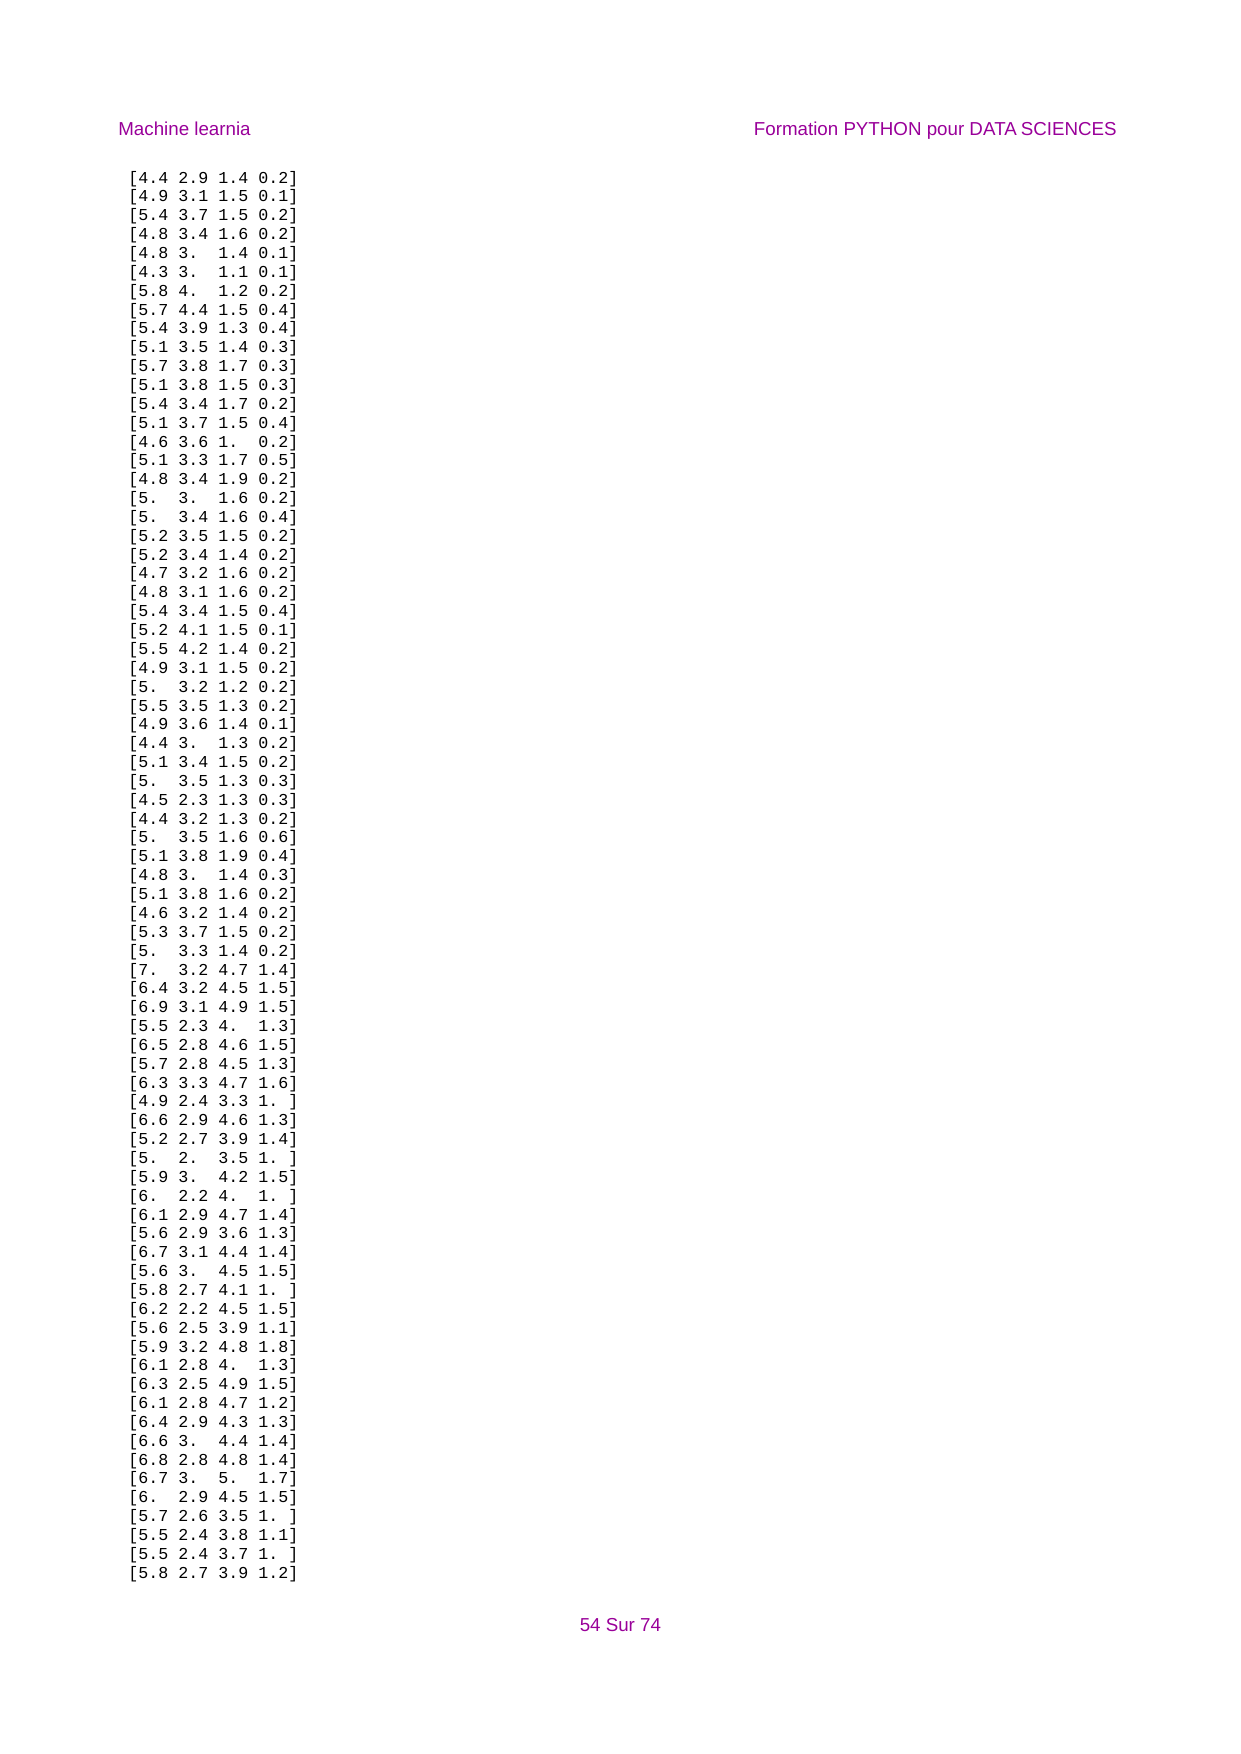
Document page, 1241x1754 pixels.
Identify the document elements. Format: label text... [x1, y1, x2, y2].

text [6. 2.9 4.5 1.5] [118, 1489, 1122, 1508]
text [5.5 4.2 1.4 0.2] [118, 641, 1122, 659]
text [4.6 3.6 1. 0.2] [118, 433, 1122, 452]
text [5.2 2.7 3.9 1.4] [118, 1131, 1122, 1149]
text [5.2 3.5 1.5 0.2] [118, 527, 1122, 546]
text [6.5 2.8 4.6 1.5] [118, 1036, 1122, 1055]
text [6.1 2.9 4.7 1.4] [118, 1206, 1122, 1225]
text [5.1 3.8 1.5 0.3] [118, 377, 1122, 395]
text [6.7 3.1 4.4 1.4] [118, 1244, 1122, 1263]
text [5.1 3.3 1.7 0.5] [118, 452, 1122, 471]
text [4.8 3.4 1.6 0.2] [118, 226, 1122, 244]
text [4.6 3.2 1.4 0.2] [118, 904, 1122, 923]
text [5.8 2.7 3.9 1.2] [118, 1564, 1122, 1583]
text [4.3 3. 1.1 0.1] [118, 263, 1122, 282]
text [4.4 3. 1.3 0.2] [118, 735, 1122, 754]
text [5.4 3.4 1.7 0.2] [118, 395, 1122, 414]
text [6.4 3.2 4.5 1.5] [118, 980, 1122, 999]
text [5.1 3.8 1.6 0.2] [118, 886, 1122, 904]
text [4.8 3. 1.4 0.3] [118, 867, 1122, 886]
text [5.4 3.4 1.5 0.4] [118, 603, 1122, 622]
text [5.2 3.4 1.4 0.2] [118, 546, 1122, 565]
text [4.4 3.2 1.3 0.2] [118, 810, 1122, 829]
text [5.4 3.9 1.3 0.4] [118, 320, 1122, 339]
text [4.5 2.3 1.3 0.3] [118, 791, 1122, 810]
text [5.1 3.4 1.5 0.2] [118, 754, 1122, 772]
text [5. 2. 3.5 1. ] [118, 1149, 1122, 1168]
text [6.3 2.5 4.9 1.5] [118, 1376, 1122, 1395]
text [5.5 2.3 4. 1.3] [118, 1018, 1122, 1036]
text [5.5 3.5 1.3 0.2] [118, 697, 1122, 716]
text [5.3 3.7 1.5 0.2] [118, 923, 1122, 942]
text [6.3 3.3 4.7 1.6] [118, 1074, 1122, 1093]
text [5.5 2.4 3.7 1. ] [118, 1546, 1122, 1564]
text [5.1 3.8 1.9 0.4] [118, 848, 1122, 867]
text [6.1 2.8 4. 1.3] [118, 1357, 1122, 1376]
text [4.9 3.1 1.5 0.1] [118, 188, 1122, 207]
text [6.4 2.9 4.3 1.3] [118, 1413, 1122, 1432]
text [5.5 2.4 3.8 1.1] [118, 1527, 1122, 1546]
text [5.7 4.4 1.5 0.4] [118, 301, 1122, 320]
text [5.2 4.1 1.5 0.1] [118, 622, 1122, 641]
text [5.6 2.9 3.6 1.3] [118, 1225, 1122, 1244]
text [5.6 2.5 3.9 1.1] [118, 1319, 1122, 1338]
text [5.7 2.8 4.5 1.3] [118, 1055, 1122, 1074]
text [5. 3.3 1.4 0.2] [118, 942, 1122, 961]
text [5.7 3.8 1.7 0.3] [118, 358, 1122, 377]
text [6.6 3. 4.4 1.4] [118, 1432, 1122, 1451]
text [5. 3.5 1.6 0.6] [118, 829, 1122, 848]
text [5. 3.5 1.3 0.3] [118, 772, 1122, 791]
text [4.9 3.6 1.4 0.1] [118, 716, 1122, 735]
text [5.4 3.7 1.5 0.2] [118, 207, 1122, 226]
text [6.8 2.8 4.8 1.4] [118, 1451, 1122, 1470]
text [5.1 3.7 1.5 0.4] [118, 414, 1122, 433]
text [6.6 2.9 4.6 1.3] [118, 1112, 1122, 1131]
text [5.7 2.6 3.5 1. ] [118, 1508, 1122, 1527]
text [6.1 2.8 4.7 1.2] [118, 1395, 1122, 1413]
text [4.8 3. 1.4 0.1] [118, 244, 1122, 263]
text [4.4 2.9 1.4 0.2] [118, 169, 1122, 188]
text [5. 3. 1.6 0.2] [118, 490, 1122, 508]
text [5.1 3.5 1.4 0.3] [118, 339, 1122, 358]
text [5.8 2.7 4.1 1. ] [118, 1282, 1122, 1300]
text [4.9 2.4 3.3 1. ] [118, 1093, 1122, 1112]
text [4.8 3.4 1.9 0.2] [118, 471, 1122, 490]
text [6.7 3. 5. 1.7] [118, 1470, 1122, 1489]
text [6. 2.2 4. 1. ] [118, 1187, 1122, 1206]
text [4.9 3.1 1.5 0.2] [118, 659, 1122, 678]
text [5.6 3. 4.5 1.5] [118, 1263, 1122, 1282]
text [5.9 3.2 4.8 1.8] [118, 1338, 1122, 1357]
text [4.8 3.1 1.6 0.2] [118, 584, 1122, 603]
text [5.9 3. 4.2 1.5] [118, 1168, 1122, 1187]
text [5. 3.2 1.2 0.2] [118, 678, 1122, 697]
text [5.8 4. 1.2 0.2] [118, 282, 1122, 301]
text [4.7 3.2 1.6 0.2] [118, 565, 1122, 584]
text [5. 3.4 1.6 0.4] [118, 508, 1122, 527]
text [6.9 3.1 4.9 1.5] [118, 999, 1122, 1018]
text [6.2 2.2 4.5 1.5] [118, 1300, 1122, 1319]
text [7. 3.2 4.7 1.4] [118, 961, 1122, 980]
